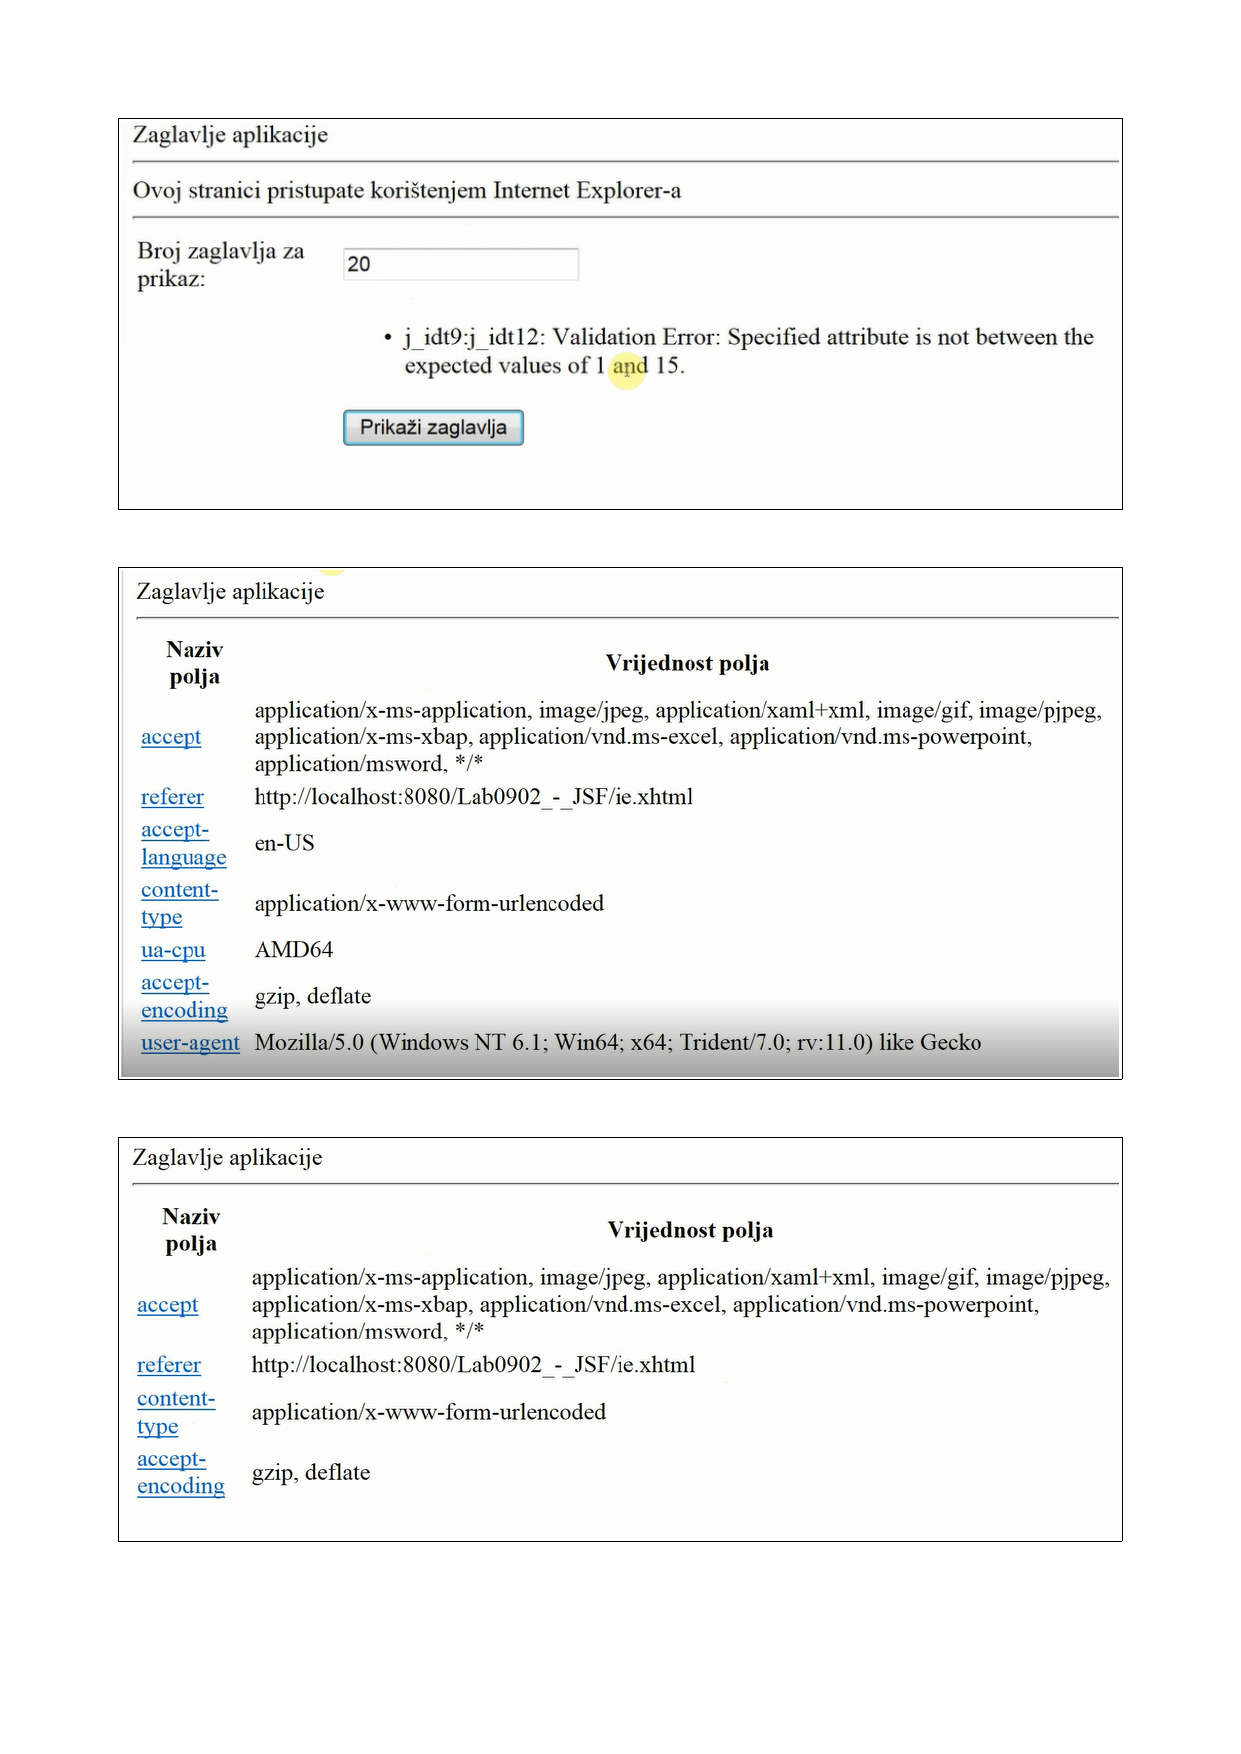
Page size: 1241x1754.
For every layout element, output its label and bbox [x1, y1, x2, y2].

picture [121, 570, 1119, 1077]
picture [121, 1140, 1119, 1538]
picture [121, 121, 1119, 507]
